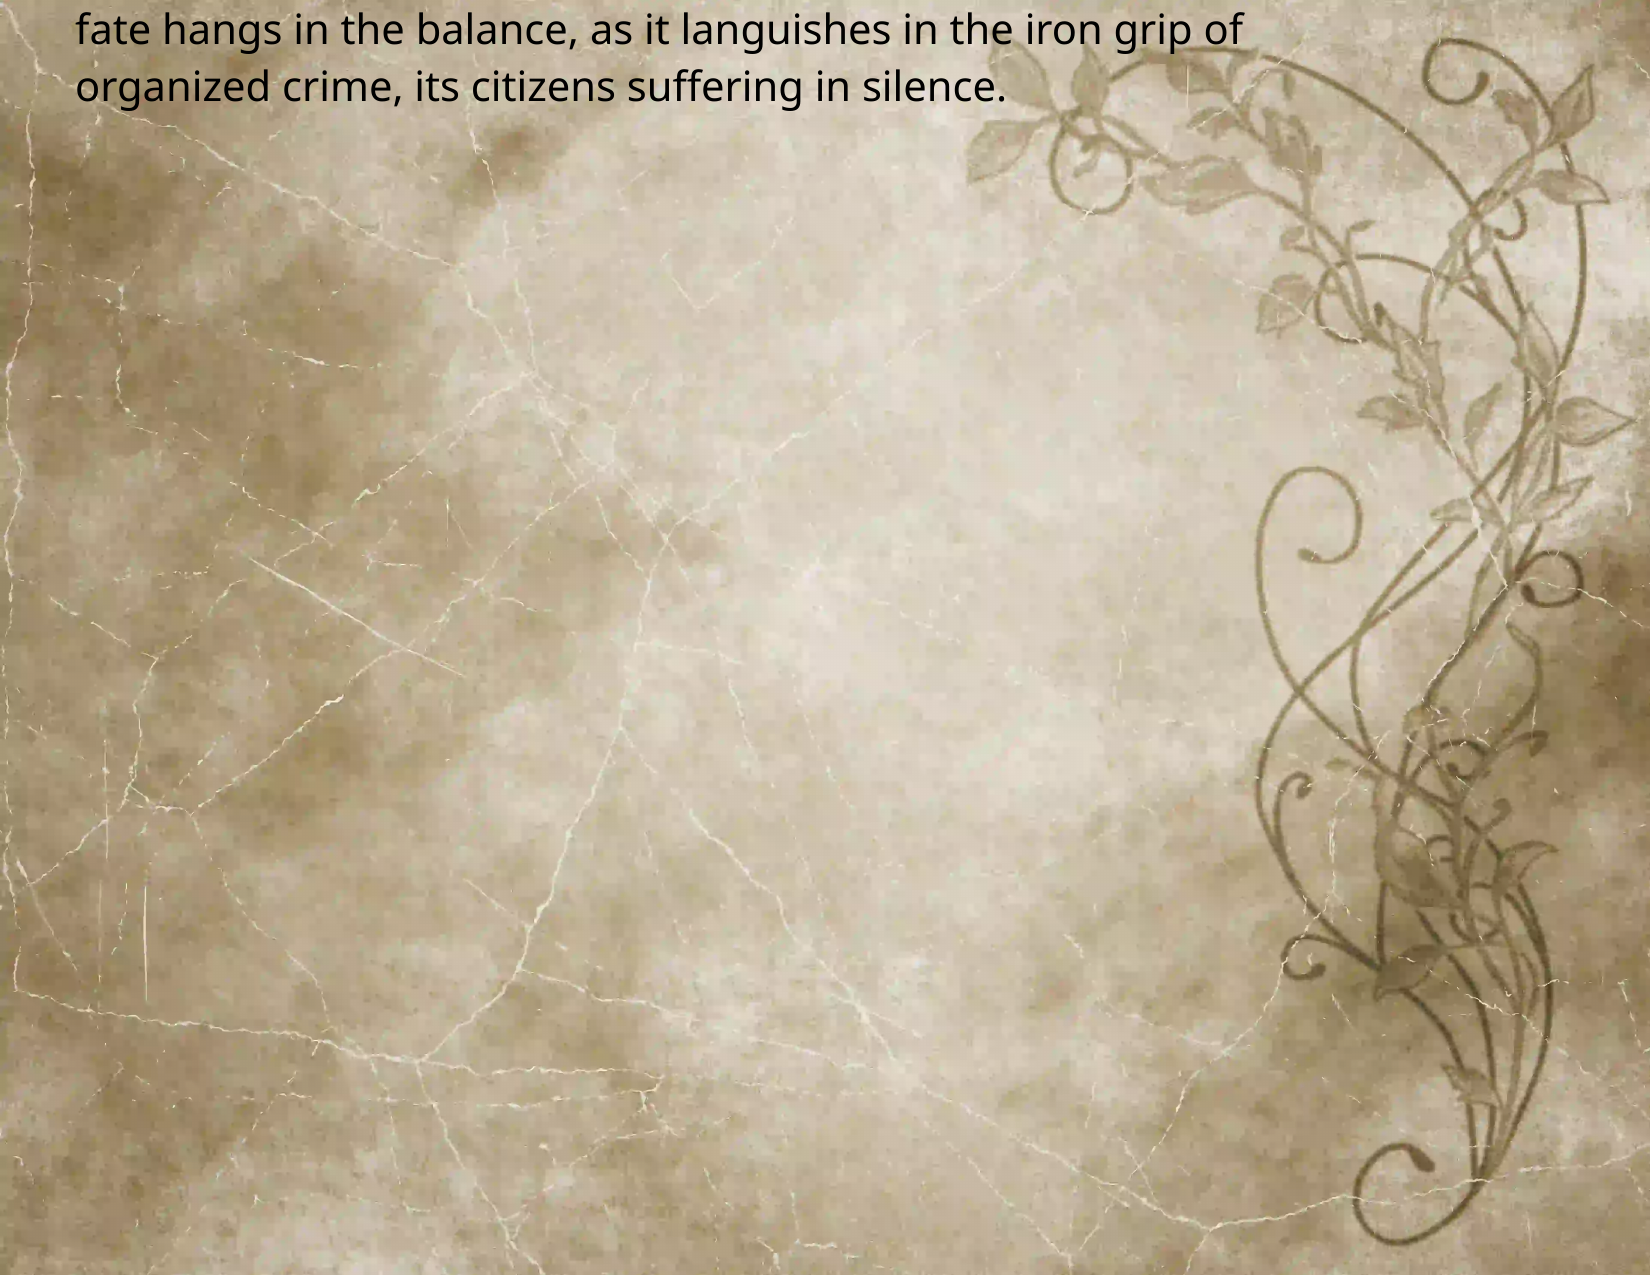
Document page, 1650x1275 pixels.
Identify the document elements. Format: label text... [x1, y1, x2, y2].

text fate hangs in the balance, as it languishes in the iron grip of organized crime, its citizens suffering in silence. [75, 0, 1256, 113]
picture [0, 0, 1650, 1275]
